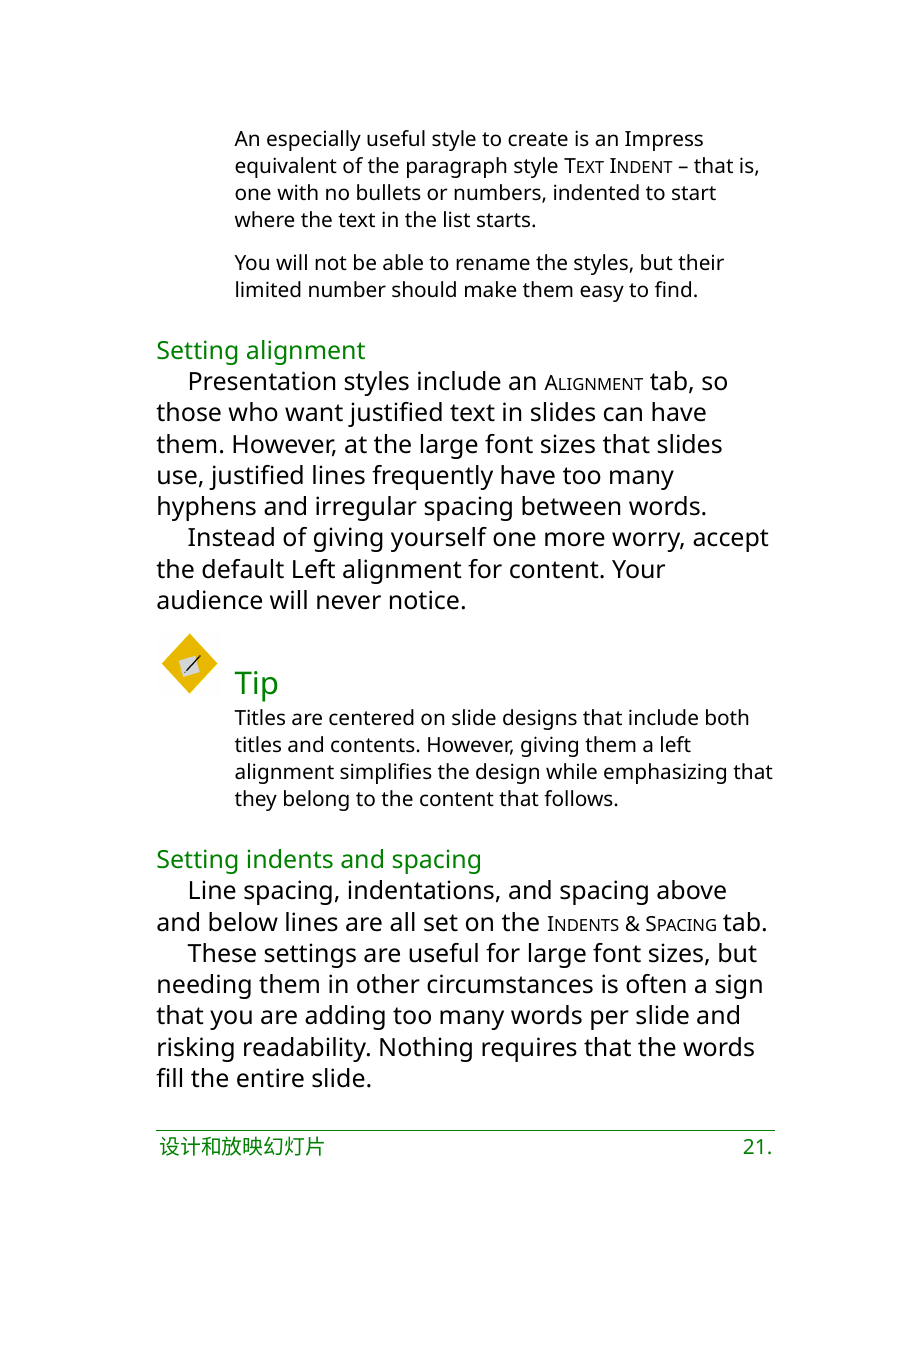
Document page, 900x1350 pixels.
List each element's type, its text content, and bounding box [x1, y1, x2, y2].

text Instead of giving yourself one more worry, accept the default Left alignment for content. Your audience will never notice. [156, 522, 775, 616]
subtitle Setting alignment [156, 334, 775, 366]
text Line spacing, indentations, and spacing above and below lines are all set on the Indents & Spacing tab. [156, 875, 775, 937]
text Titles are centered on slide designs that include both titles and contents. However, giving them a left alignment simplifies the design while emphasizing that they belong to the content that follows. [234, 704, 775, 812]
text You will not be able to rename the styles, but their limited number should make them easy to find. [234, 249, 775, 303]
text Presentation styles include an Alignment tab, so those who want justified text in slides can have them. However, at the large font sizes that slides use, justified lines frequently have too many hyphens and irregular spacing between words. [156, 366, 775, 522]
text An especially useful style to create is an Impress equivalent of the paragraph style Text Indent – that is, one with no bullets or numbers, indented to start where the text in the list starts. [234, 125, 775, 233]
list Tip [156, 631, 775, 704]
picture [157, 632, 220, 695]
subtitle Setting indents and spacing [156, 843, 775, 875]
text These settings are useful for large font sizes, but needing them in other circumstances is often a sign that you are adding too many words per slide and risking readability. Nothing requires that the words fill the entire slide. [156, 937, 775, 1093]
